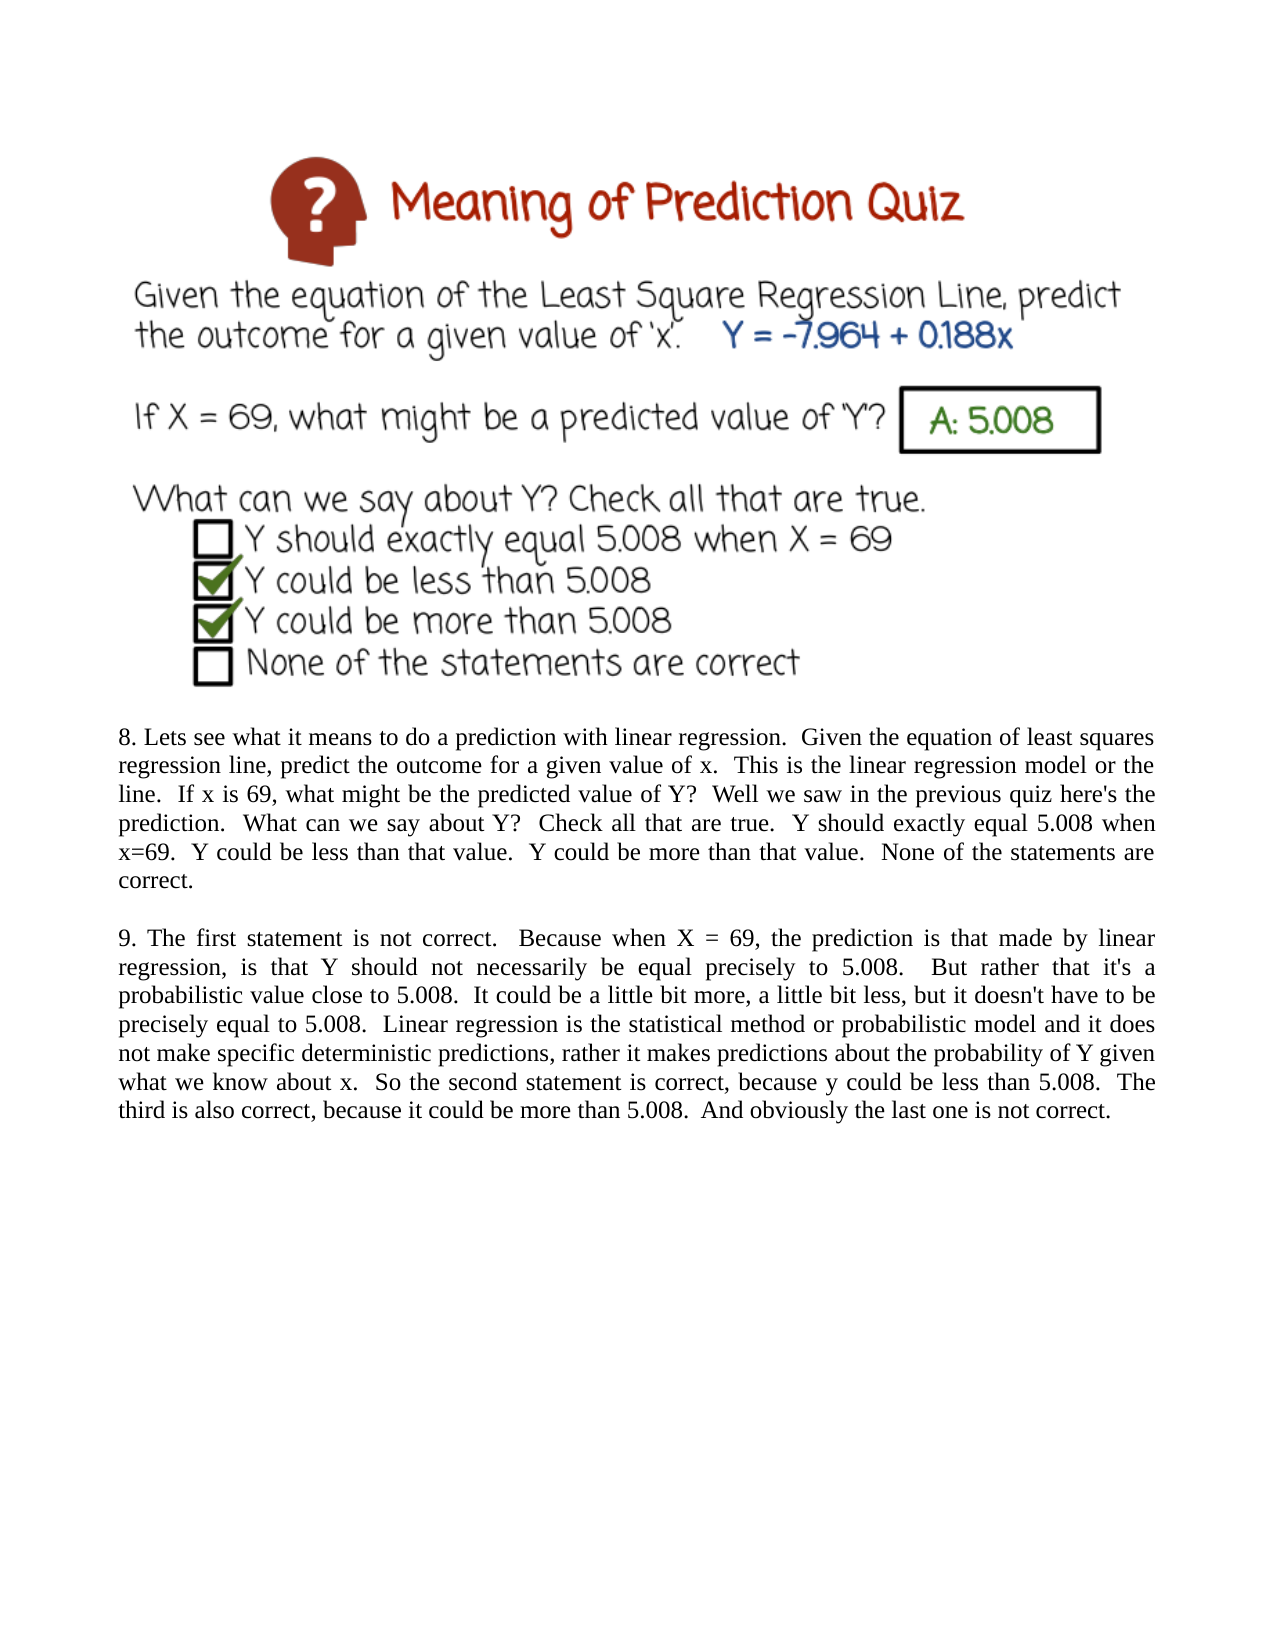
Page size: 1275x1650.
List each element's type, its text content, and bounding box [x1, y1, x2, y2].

picture [118, 146, 1157, 694]
text 8. Lets see what it means to do a prediction with linear regression. Given the equation of least squares regression line, predict the outcome for a given value of x. This is the linear regression model or the line. If x is 69, what might be the predicted value of Y? Well we saw in the previous quiz here's the prediction. What can we say about Y? Check all that are true. Y should exactly equal 5.008 when x=69. Y could be less than that value. Y could be more than that value. None of the statements are correct. [118, 722, 1157, 894]
text 9. The first statement is not correct. Because when X = 69, the prediction is that made by linear regression, is that Y should not necessarily be equal precisely to 5.008. But rather that it's a probabilistic value close to 5.008. It could be a little bit more, a little bit less, but it doesn't have to be precisely equal to 5.008. Linear regression is the statistical method or probabilistic model and it does not make specific deterministic predictions, rather it makes predictions about the probability of Y given what we know about x. So the second statement is correct, because y could be less than 5.008. The third is also correct, because it could be more than 5.008. And obviously the last one is not correct. [118, 923, 1157, 1124]
